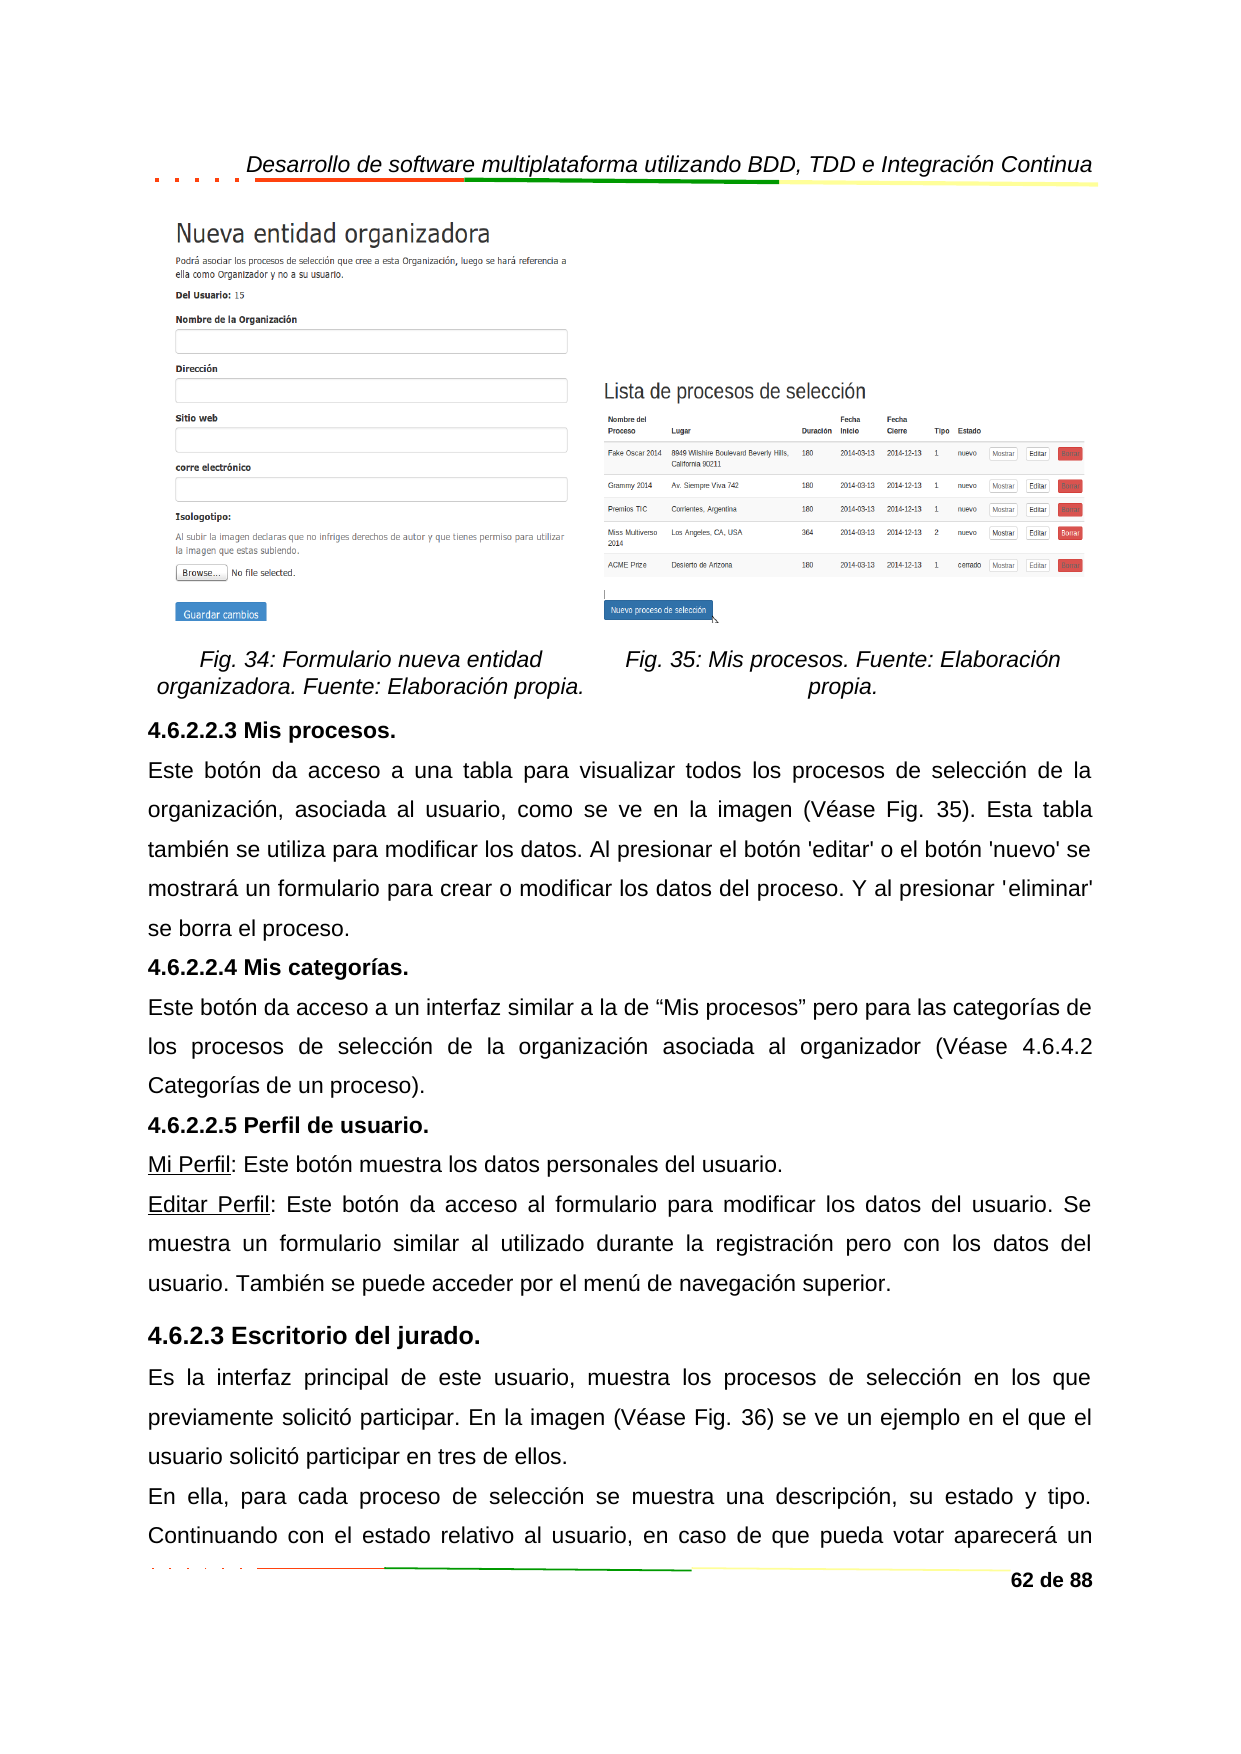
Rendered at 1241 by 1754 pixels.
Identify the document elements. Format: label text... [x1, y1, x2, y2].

picture [601, 380, 1085, 623]
table_header [594, 217, 1093, 628]
text Es la interfaz principal de este usuario, muestra los procesos de selección en los que previamente solicitó participar. En la imagen (Véase Fig. 36) se ve un ejemplo en el que el usuario solicitó participar en tres de ellos. [148, 1364, 1093, 1469]
text En ella, para cada proceso de selección se muestra una descripción, su estado y tipo. Continuando con el estado relativo al usuario, en caso de que pueda votar aparecerá un [148, 1483, 1093, 1548]
text Mi Perfil: Este botón muestra los datos personales del usuario. [148, 1151, 1093, 1178]
table_cell Fig. 35: Mis procesos. Fuente: Elaboración propia. [594, 628, 1093, 717]
picture [172, 222, 569, 621]
text 4.6.2.2.3 Mis procesos. [148, 717, 1093, 743]
text 4.6.2.2.5 Perfil de usuario. [148, 1112, 1093, 1138]
text 4.6.2.2.4 Mis categorías. [148, 954, 1093, 980]
list 4.6.2.3 Escritorio del jurado. [148, 1321, 1093, 1350]
table_header [148, 217, 593, 628]
text Este botón da acceso a una tabla para visualizar todos los procesos de selección de la organización, asociada al usuario, como se ve en la imagen (Véase Fig. 35). Esta tabla también se utiliza para modificar los datos. Al presionar el botón 'editar' o el botón 'nuevo' se mostrará un formulario para crear o modificar los datos del proceso. Y al presionar 'eliminar' se borra el proceso. [148, 757, 1093, 941]
text Editar Perfil: Este botón da acceso al formulario para modificar los datos del usuario. Se muestra un formulario similar al utilizado durante la registración pero con los datos del usuario. También se puede acceder por el menú de navegación superior. [148, 1191, 1093, 1296]
text Este botón da acceso a un interfaz similar a la de “Mis procesos” pero para las categorías de los procesos de selección de la organización asociada al organizador (Véase 4.6.4.2 Categorías de un proceso). [148, 993, 1093, 1099]
table_cell Fig. 34: Formulario nueva entidad organizadora. Fuente: Elaboración propia. [148, 628, 593, 717]
